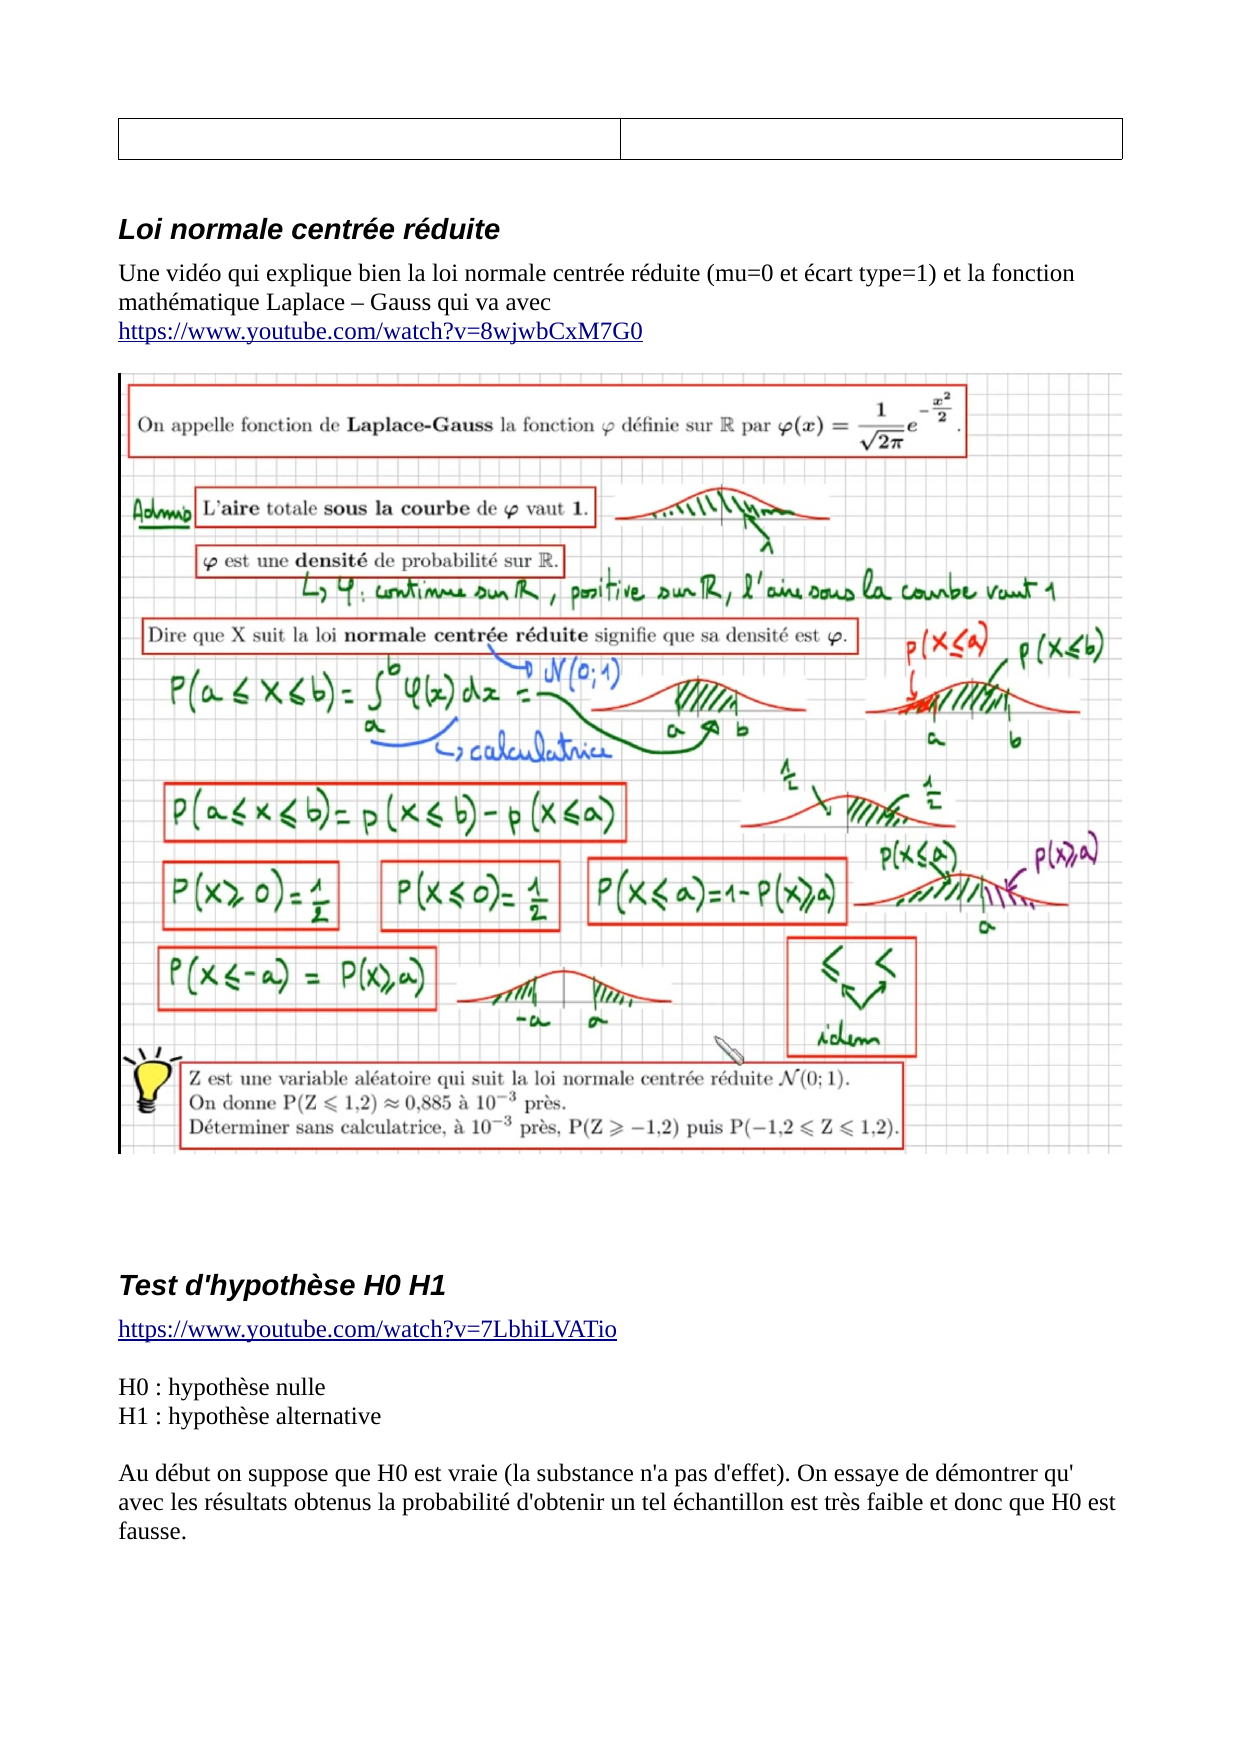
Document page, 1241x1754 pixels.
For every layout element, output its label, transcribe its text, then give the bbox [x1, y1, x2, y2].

text Une vidéo qui explique bien la loi normale centrée réduite (mu=0 et écart type=1) et la fonction mathématique Laplace – Gauss qui va avec [118, 258, 1122, 316]
text H0 : hypothèse nulle [118, 1372, 1122, 1401]
table_header [119, 119, 620, 158]
subtitle Loi normale centrée réduite [118, 212, 1122, 246]
text H1 : hypothèse alternative [118, 1401, 1122, 1429]
picture [118, 373, 1123, 1158]
text https://www.youtube.com/watch?v=8wjwbCxM7G0 [118, 316, 1122, 344]
text Au début on suppose que H0 est vraie (la substance n'a pas d'effet). On essaye de démontrer qu' avec les résultats obtenus la probabilité d'obtenir un tel échantillon est très faible et donc que H0 est fausse. [118, 1458, 1122, 1544]
subtitle Test d'hypothèse H0 H1 [118, 1268, 1122, 1302]
table_header [621, 119, 1122, 158]
text https://www.youtube.com/watch?v=7LbhiLVATio [118, 1314, 1122, 1343]
